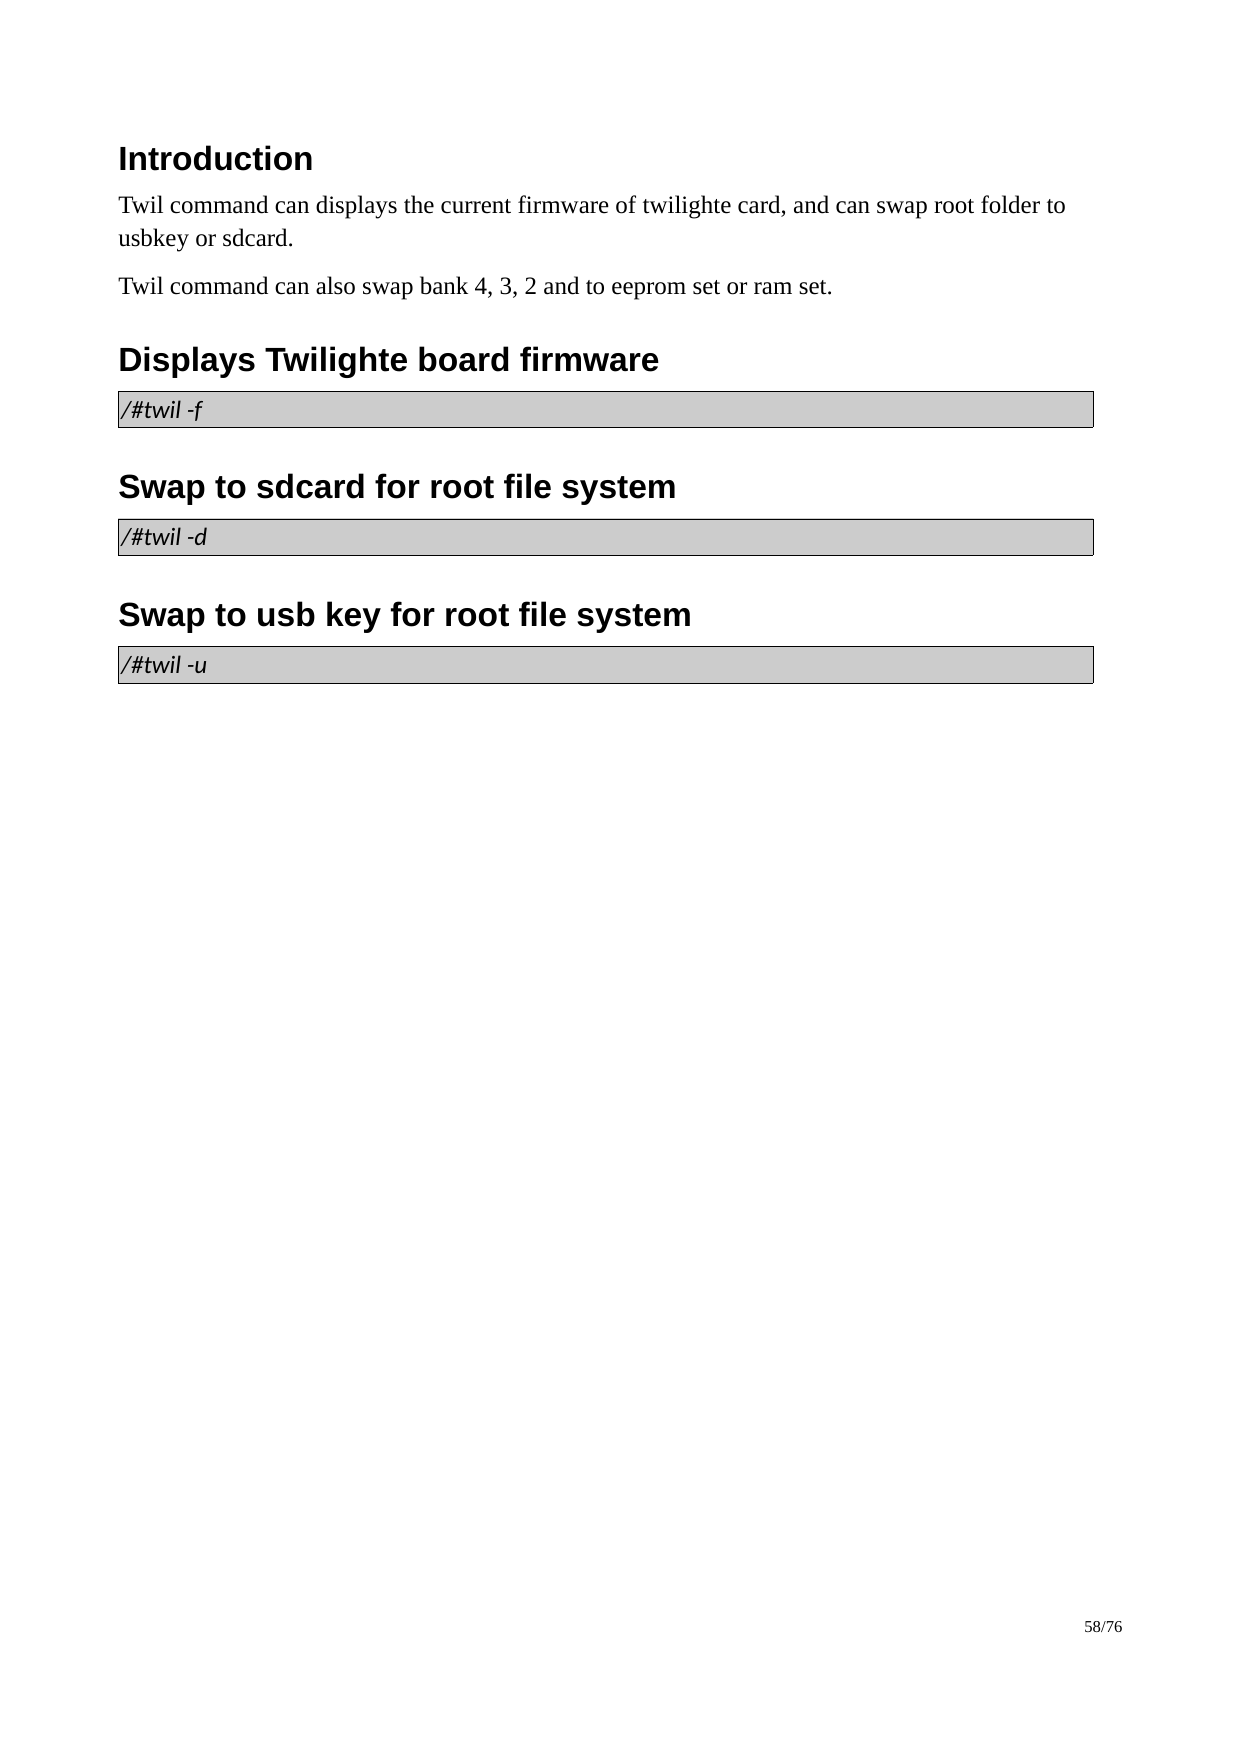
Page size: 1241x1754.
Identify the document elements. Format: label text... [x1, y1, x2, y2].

subtitle Swap to usb key for root file system [118, 595, 1122, 634]
text Twil command can displays the current firmware of twilighte card, and can swap root folder to usbkey or sdcard. [118, 190, 1122, 252]
subtitle Introduction [118, 139, 1122, 178]
subtitle Swap to sdcard for root file system [118, 467, 1122, 506]
text /#twil -u [119, 647, 1093, 683]
text Twil command can also swap bank 4, 3, 2 and to eeprom set or ram set. [118, 271, 1122, 300]
text /#twil -d [119, 520, 1093, 555]
text /#twil -f [119, 392, 1093, 427]
subtitle Displays Twilighte board firmware [118, 339, 1122, 378]
